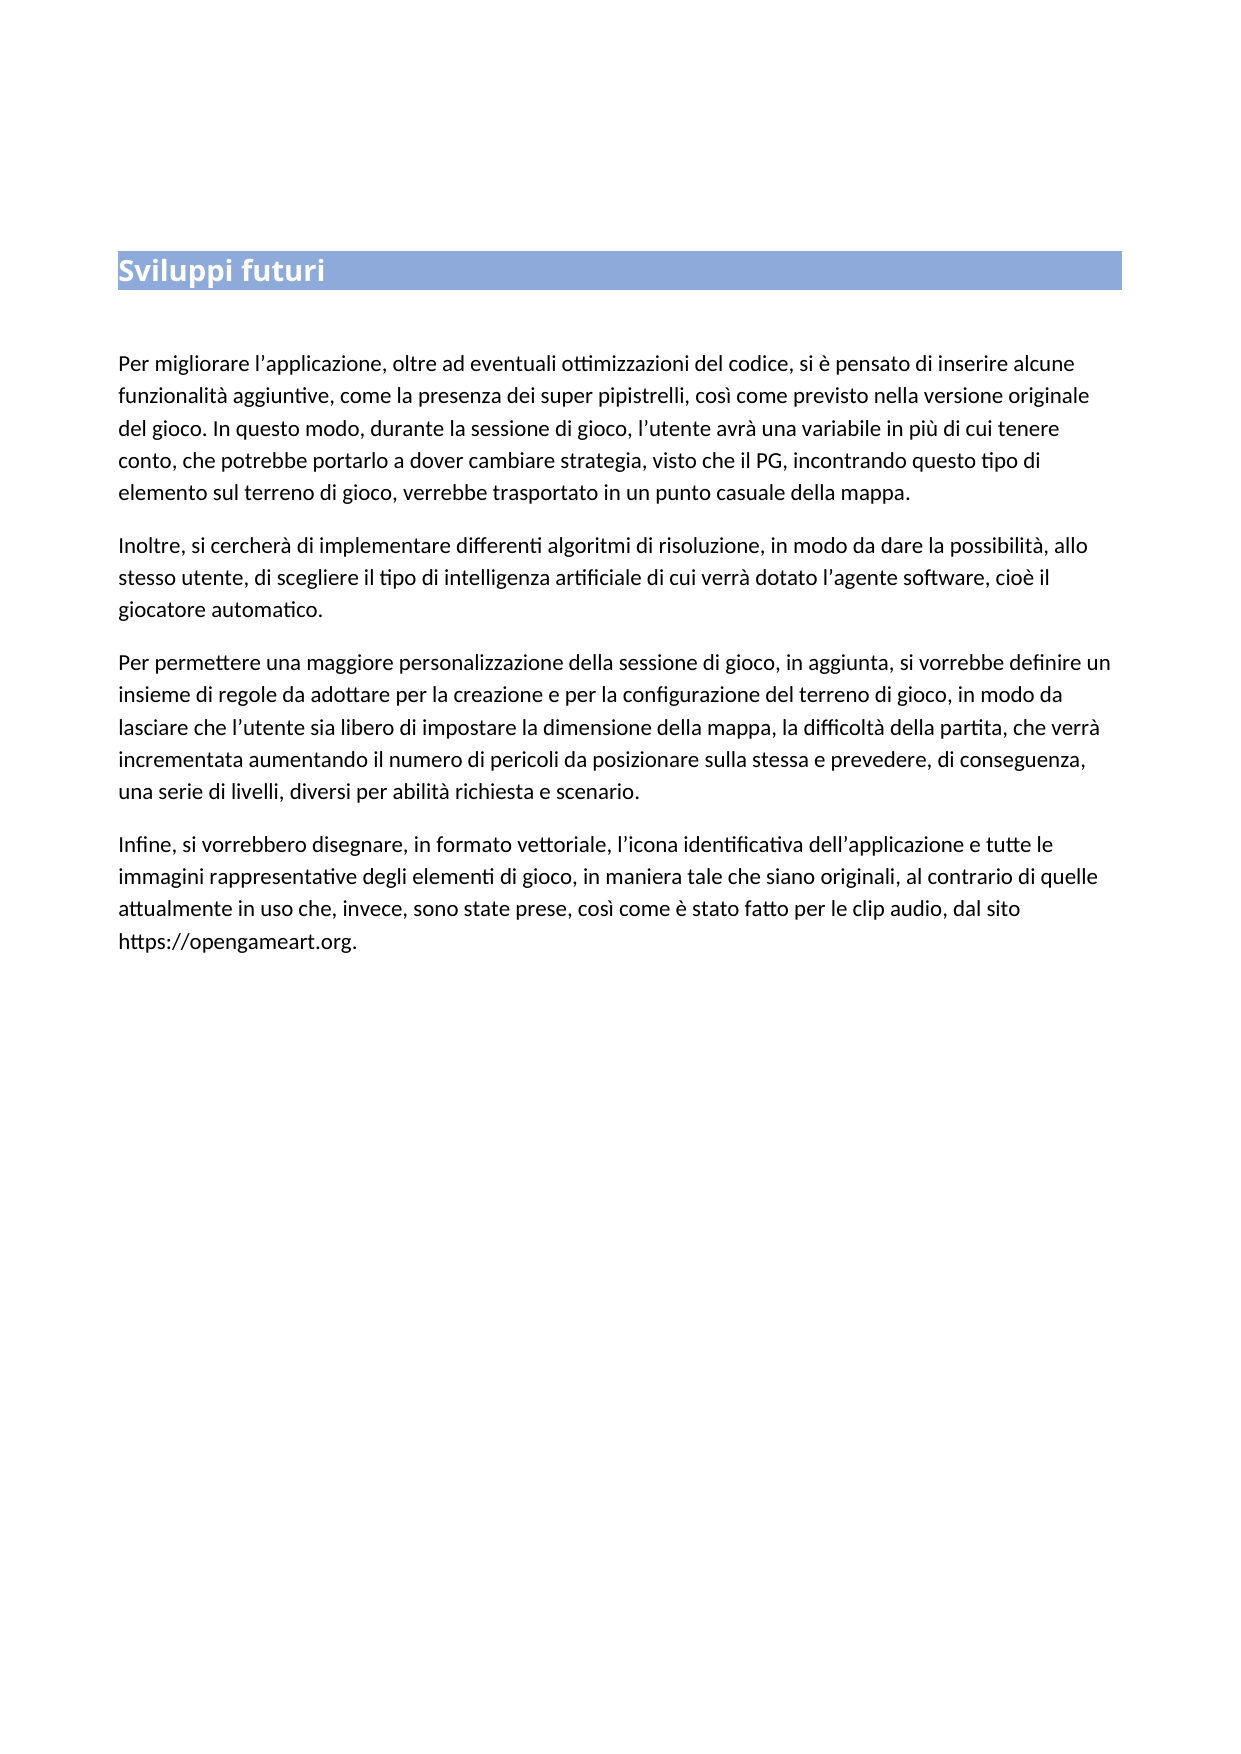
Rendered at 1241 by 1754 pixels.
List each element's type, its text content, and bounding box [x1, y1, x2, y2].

subtitle Sviluppi futuri [118, 251, 1122, 290]
text Per permettere una maggiore personalizzazione della sessione di gioco, in aggiunta, si vorrebbe definire un insieme di regole da adottare per la creazione e per la configurazione del terreno di gioco, in modo da lasciare che l’utente sia libero di impostare la dimensione della mappa, la difficoltà della partita, che verrà incrementata aumentando il numero di pericoli da posizionare sulla stessa e prevedere, di conseguenza, una serie di livelli, diversi per abilità richiesta e scenario. [118, 648, 1122, 805]
text Infine, si vorrebbero disegnare, in formato vettoriale, l’icona identificativa dell’applicazione e tutte le immagini rappresentative degli elementi di gioco, in maniera tale che siano originali, al contrario di quelle attualmente in uso che, invece, sono state prese, così come è stato fatto per le clip audio, dal sito https://opengameart.org. [118, 830, 1122, 955]
text Inoltre, si cercherà di implementare differenti algoritmi di risoluzione, in modo da dare la possibilità, allo stesso utente, di scegliere il tipo di intelligenza artificiale di cui verrà dotato l’agente software, cioè il giocatore automatico. [118, 531, 1122, 623]
text Per migliorare l’applicazione, oltre ad eventuali ottimizzazioni del codice, si è pensato di inserire alcune funzionalità aggiuntive, come la presenza dei super pipistrelli, così come previsto nella versione originale del gioco. In questo modo, durante la sessione di gioco, l’utente avrà una variabile in più di cui tenere conto, che potrebbe portarlo a dover cambiare strategia, visto che il PG, incontrando questo tipo di elemento sul terreno di gioco, verrebbe trasportato in un punto casuale della mappa. [118, 349, 1122, 506]
